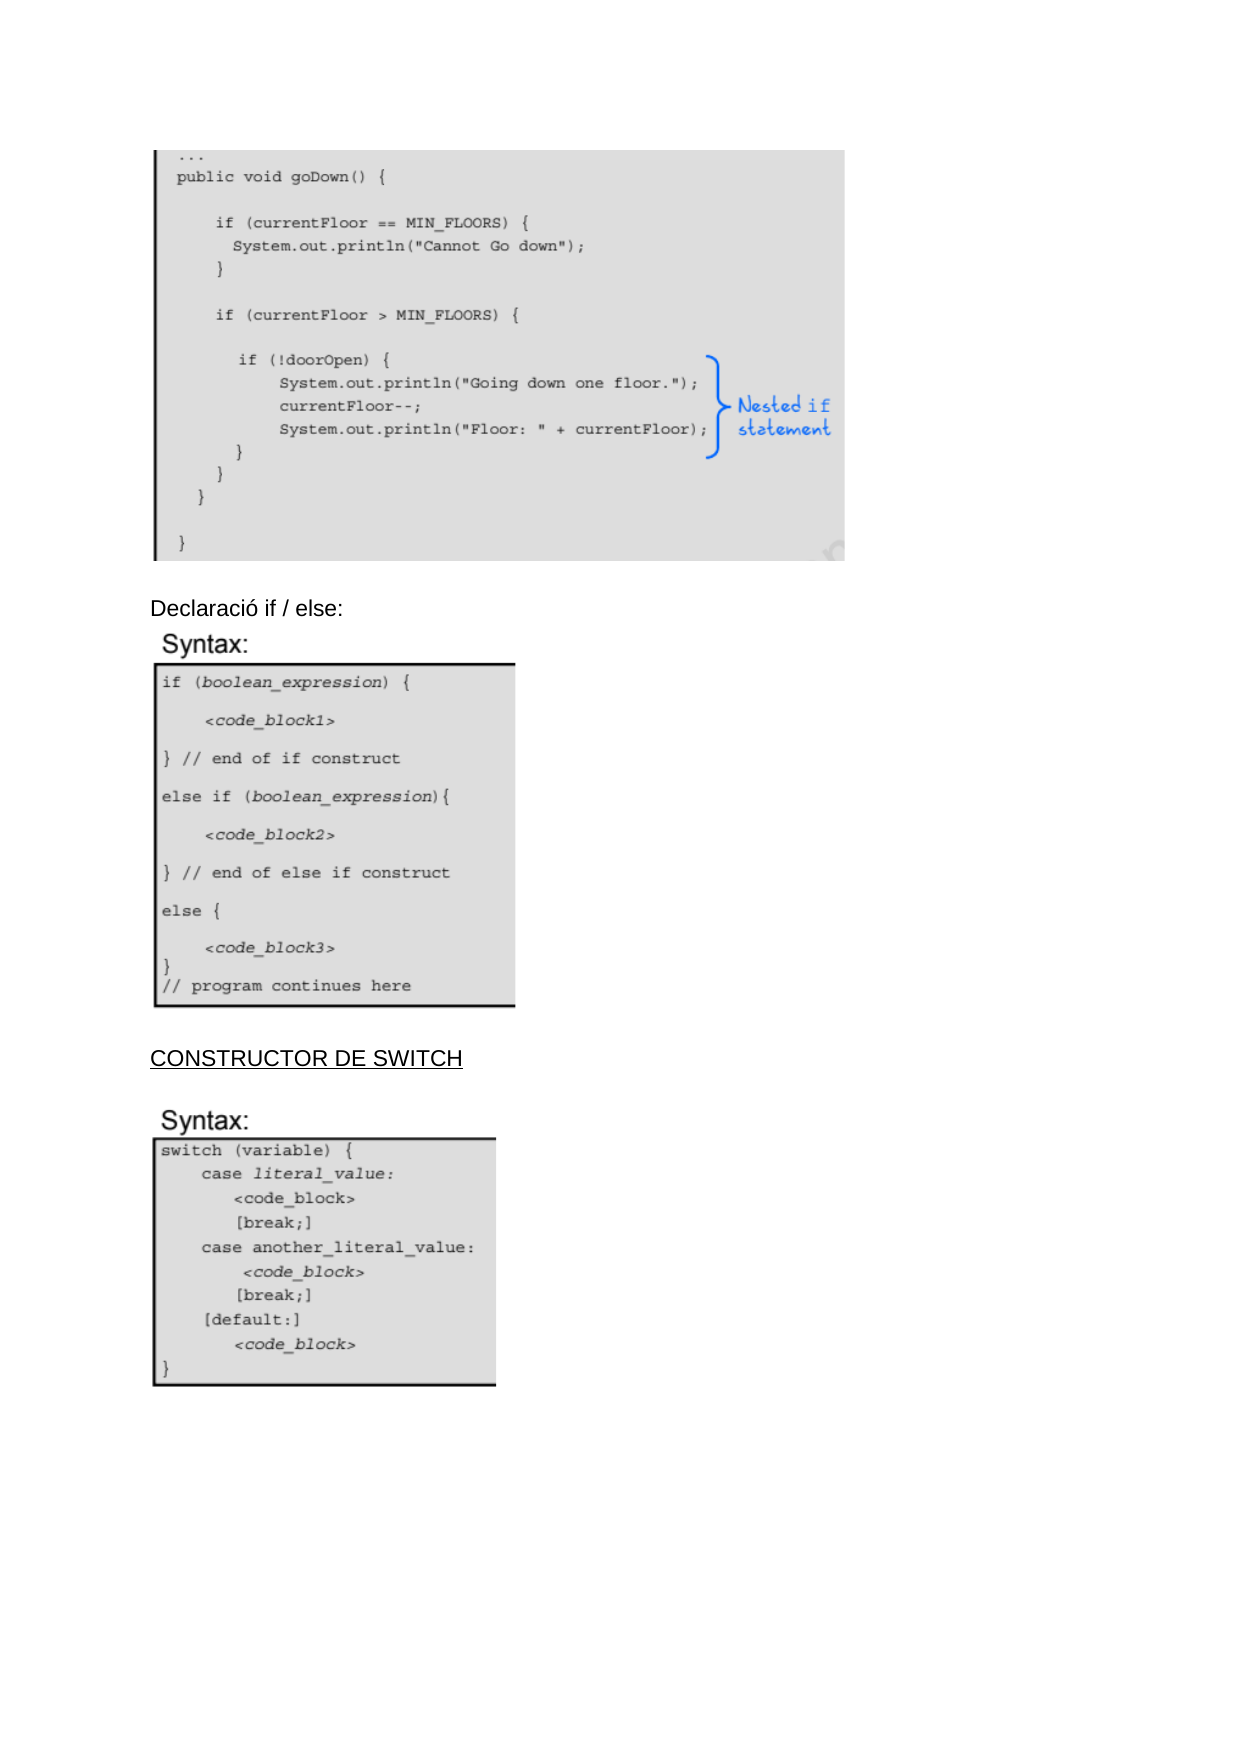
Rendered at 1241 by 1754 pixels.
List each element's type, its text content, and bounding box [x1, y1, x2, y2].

text Declaració if / else: [150, 595, 1090, 621]
picture [150, 1105, 497, 1388]
picture [150, 625, 516, 1011]
picture [150, 150, 845, 561]
text CONSTRUCTOR DE SWITCH [150, 1045, 1090, 1071]
